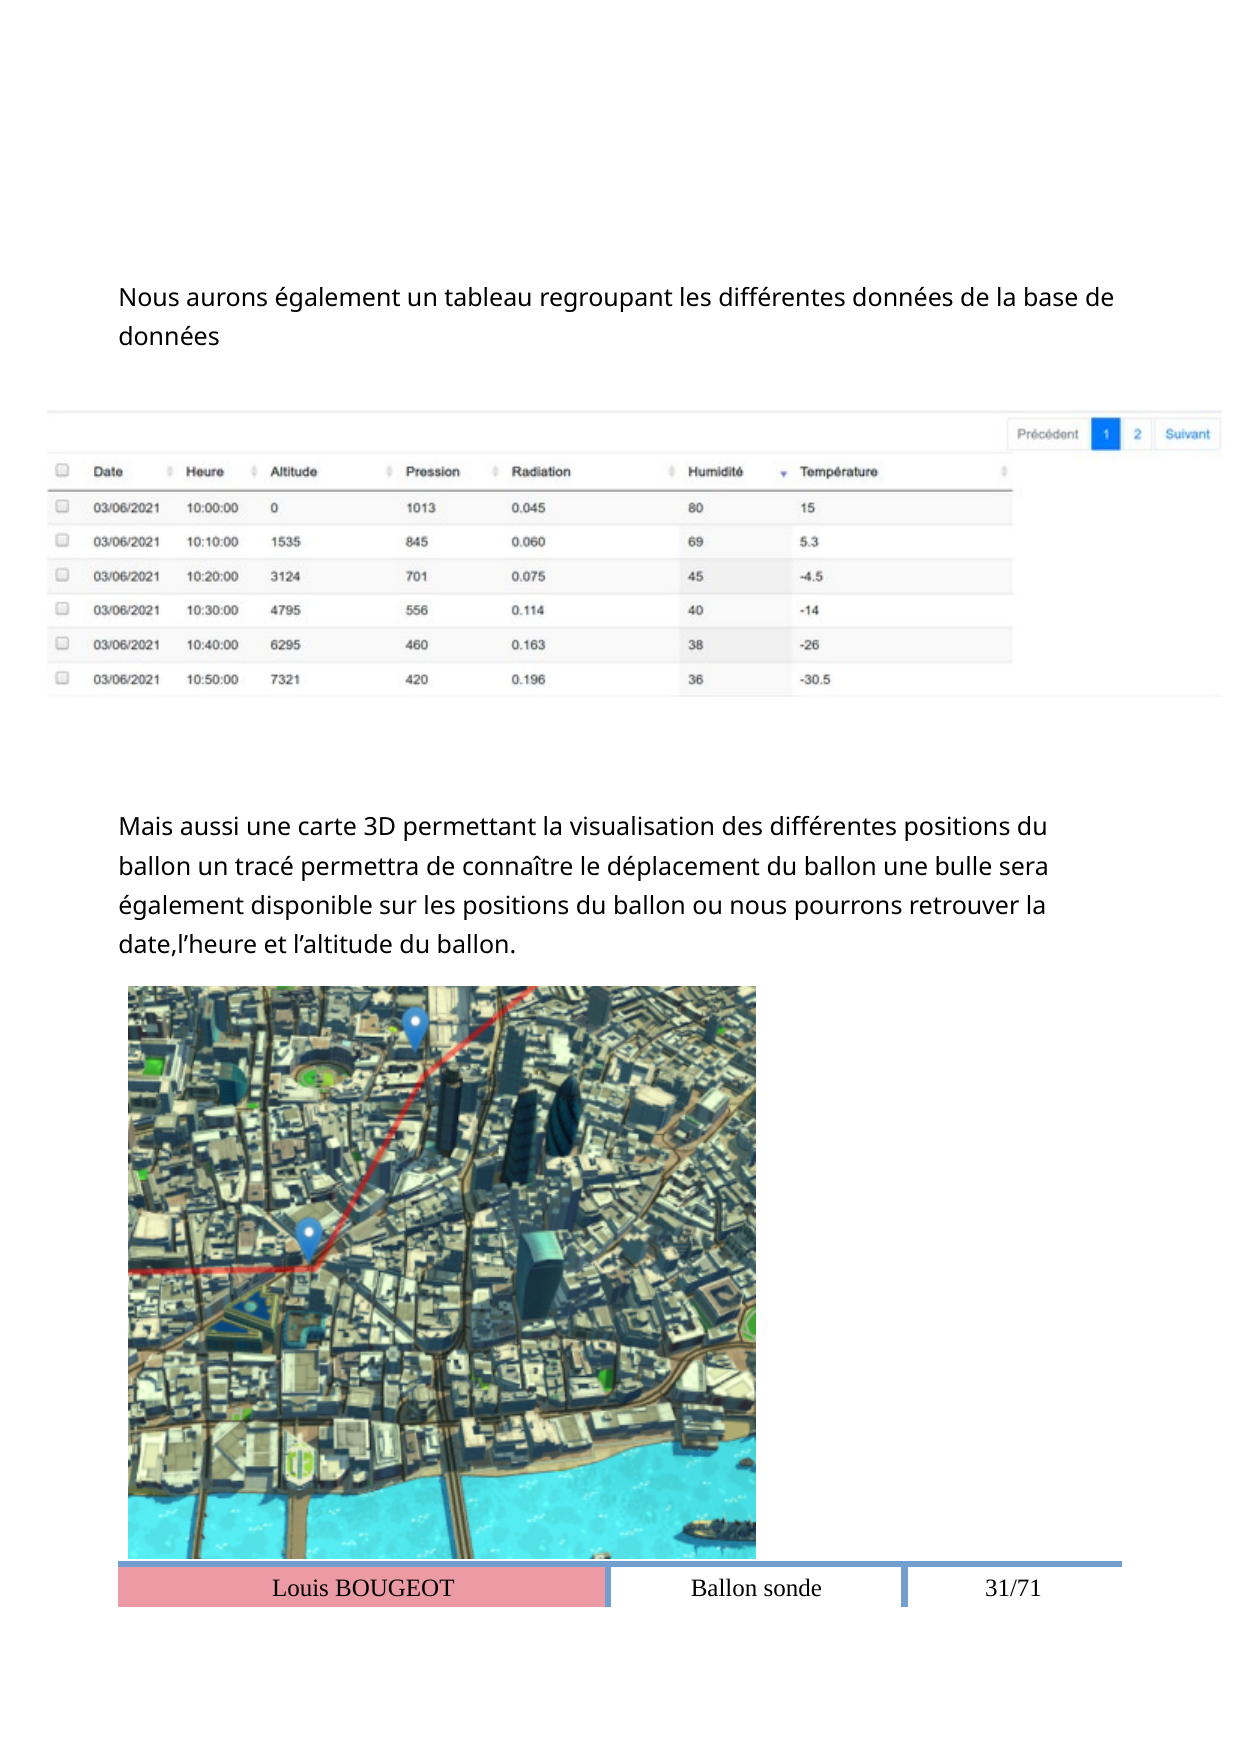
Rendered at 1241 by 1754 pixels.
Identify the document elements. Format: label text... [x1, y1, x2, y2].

picture [128, 986, 756, 1559]
text Mais aussi une carte 3D permettant la visualisation des différentes positions du ballon un tracé permettra de connaître le déplacement du ballon une bulle sera également disponible sur les positions du ballon ou nous pourrons retrouver la date,l’heure et l’altitude du ballon. [118, 809, 1122, 961]
text Nous aurons également un tableau regroupant les différentes données de la base de données [118, 279, 1122, 353]
picture [46, 410, 1223, 697]
